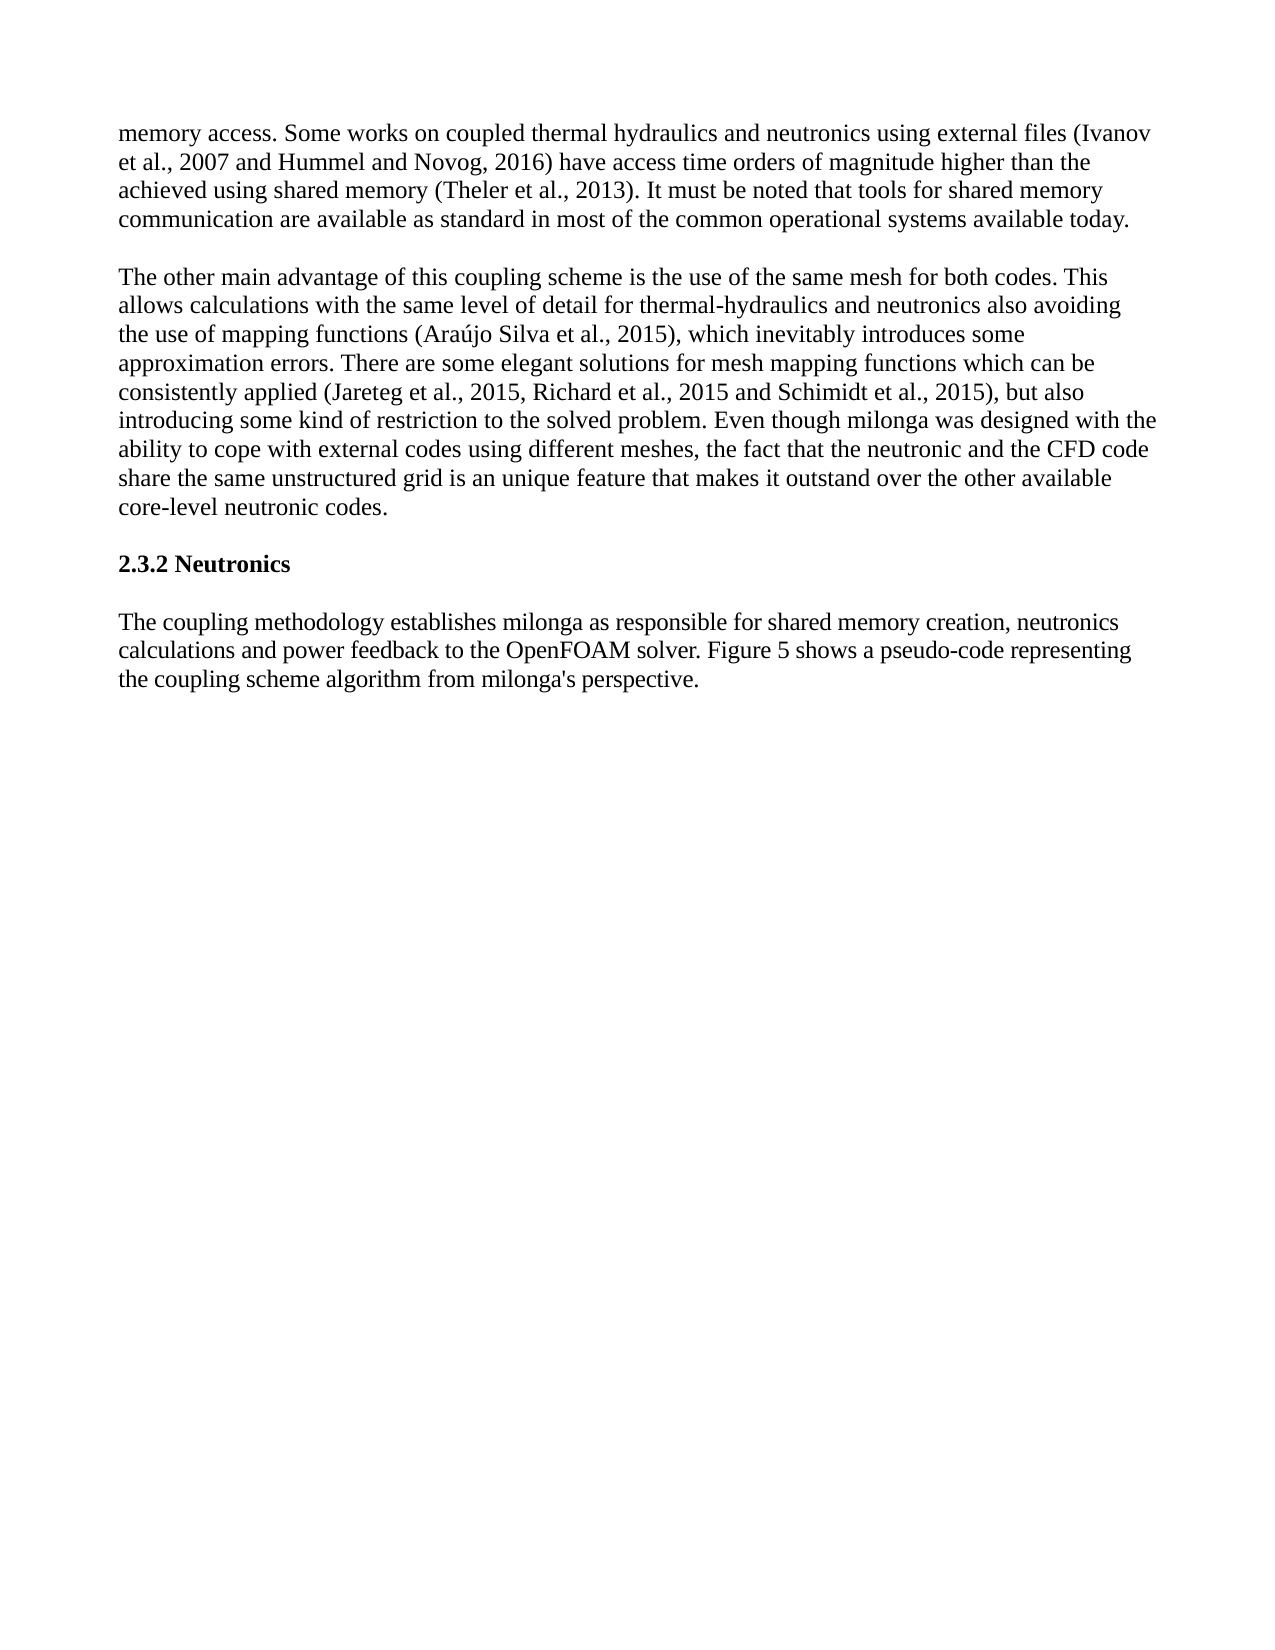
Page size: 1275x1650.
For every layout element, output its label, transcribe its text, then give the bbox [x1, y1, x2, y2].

text The other main advantage of this coupling scheme is the use of the same mesh for both codes. This allows calculations with the same level of detail for thermal-hydraulics and neutronics also avoiding the use of mapping functions (Araújo Silva et al., 2015), which inevitably introduces some approximation errors. There are some elegant solutions for mesh mapping functions which can be consistently applied (Jareteg et al., 2015, Richard et al., 2015 and Schimidt et al., 2015), but also introducing some kind of restriction to the solved problem. Even though milonga was designed with the ability to cope with external codes using different meshes, the fact that the neutronic and the CFD code share the same unstructured grid is an unique feature that makes it outstand over the other available core-level neutronic codes. [118, 262, 1157, 521]
text The coupling methodology establishes milonga as responsible for shared memory creation, neutronics calculations and power feedback to the OpenFOAM solver. Figure 5 shows a pseudo-code representing the coupling scheme algorithm from milonga's perspective. [118, 607, 1157, 693]
text memory access. Some works on coupled thermal hydraulics and neutronics using external files (Ivanov et al., 2007 and Hummel and Novog, 2016) have access time orders of magnitude higher than the achieved using shared memory (Theler et al., 2013). It must be noted that tools for shared memory communication are available as standard in most of the common operational systems available today. [118, 118, 1157, 233]
text 2.3.2 Neutronics [118, 549, 1157, 578]
